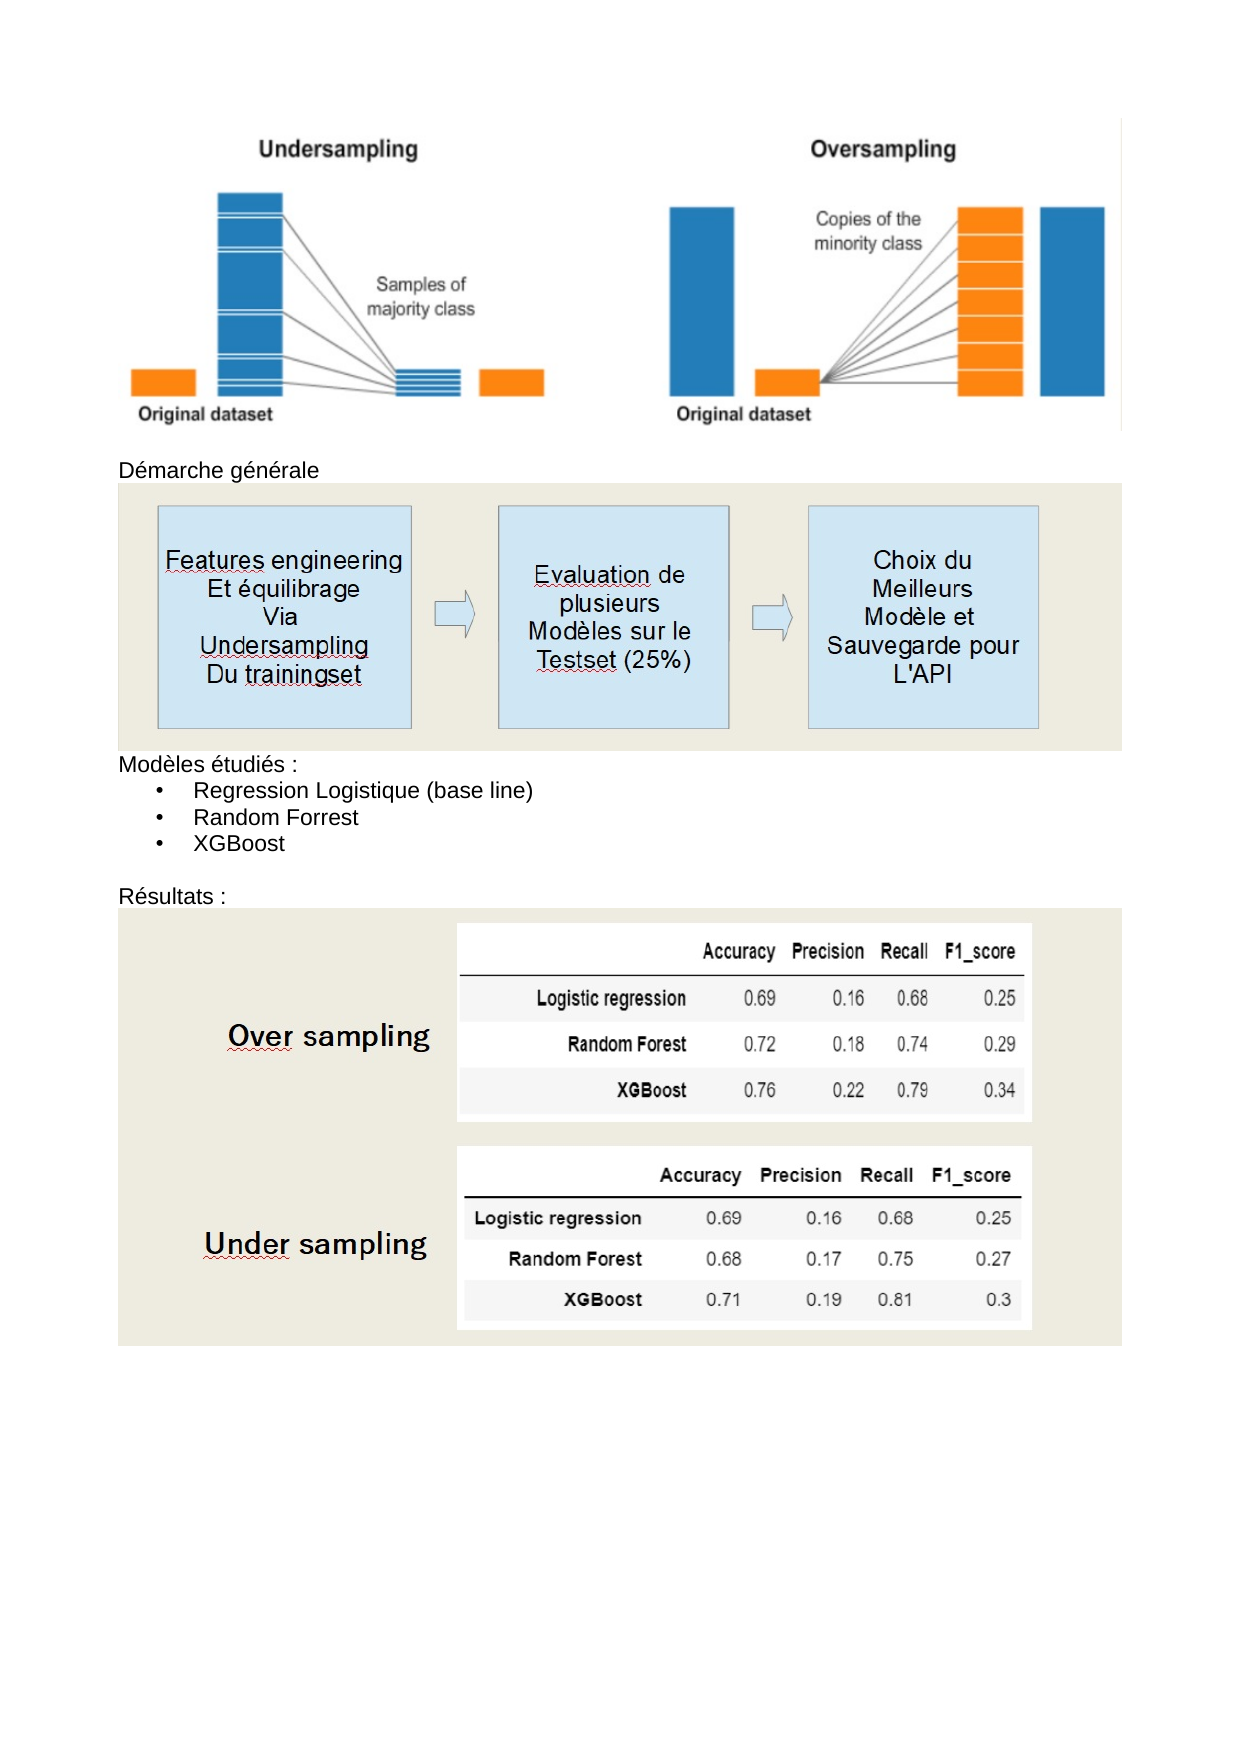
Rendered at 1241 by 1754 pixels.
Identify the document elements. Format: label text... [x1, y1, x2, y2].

list Regression Logistique (base line) [156, 777, 1122, 803]
list XGBoost [156, 830, 1122, 856]
text Résultats : [118, 883, 1122, 908]
text Démarche générale [118, 457, 1122, 483]
list Random Forrest [156, 803, 1122, 830]
picture [118, 908, 1122, 1346]
text Modèles étudiés : [118, 751, 1122, 777]
picture [118, 118, 1122, 431]
picture [118, 483, 1122, 751]
